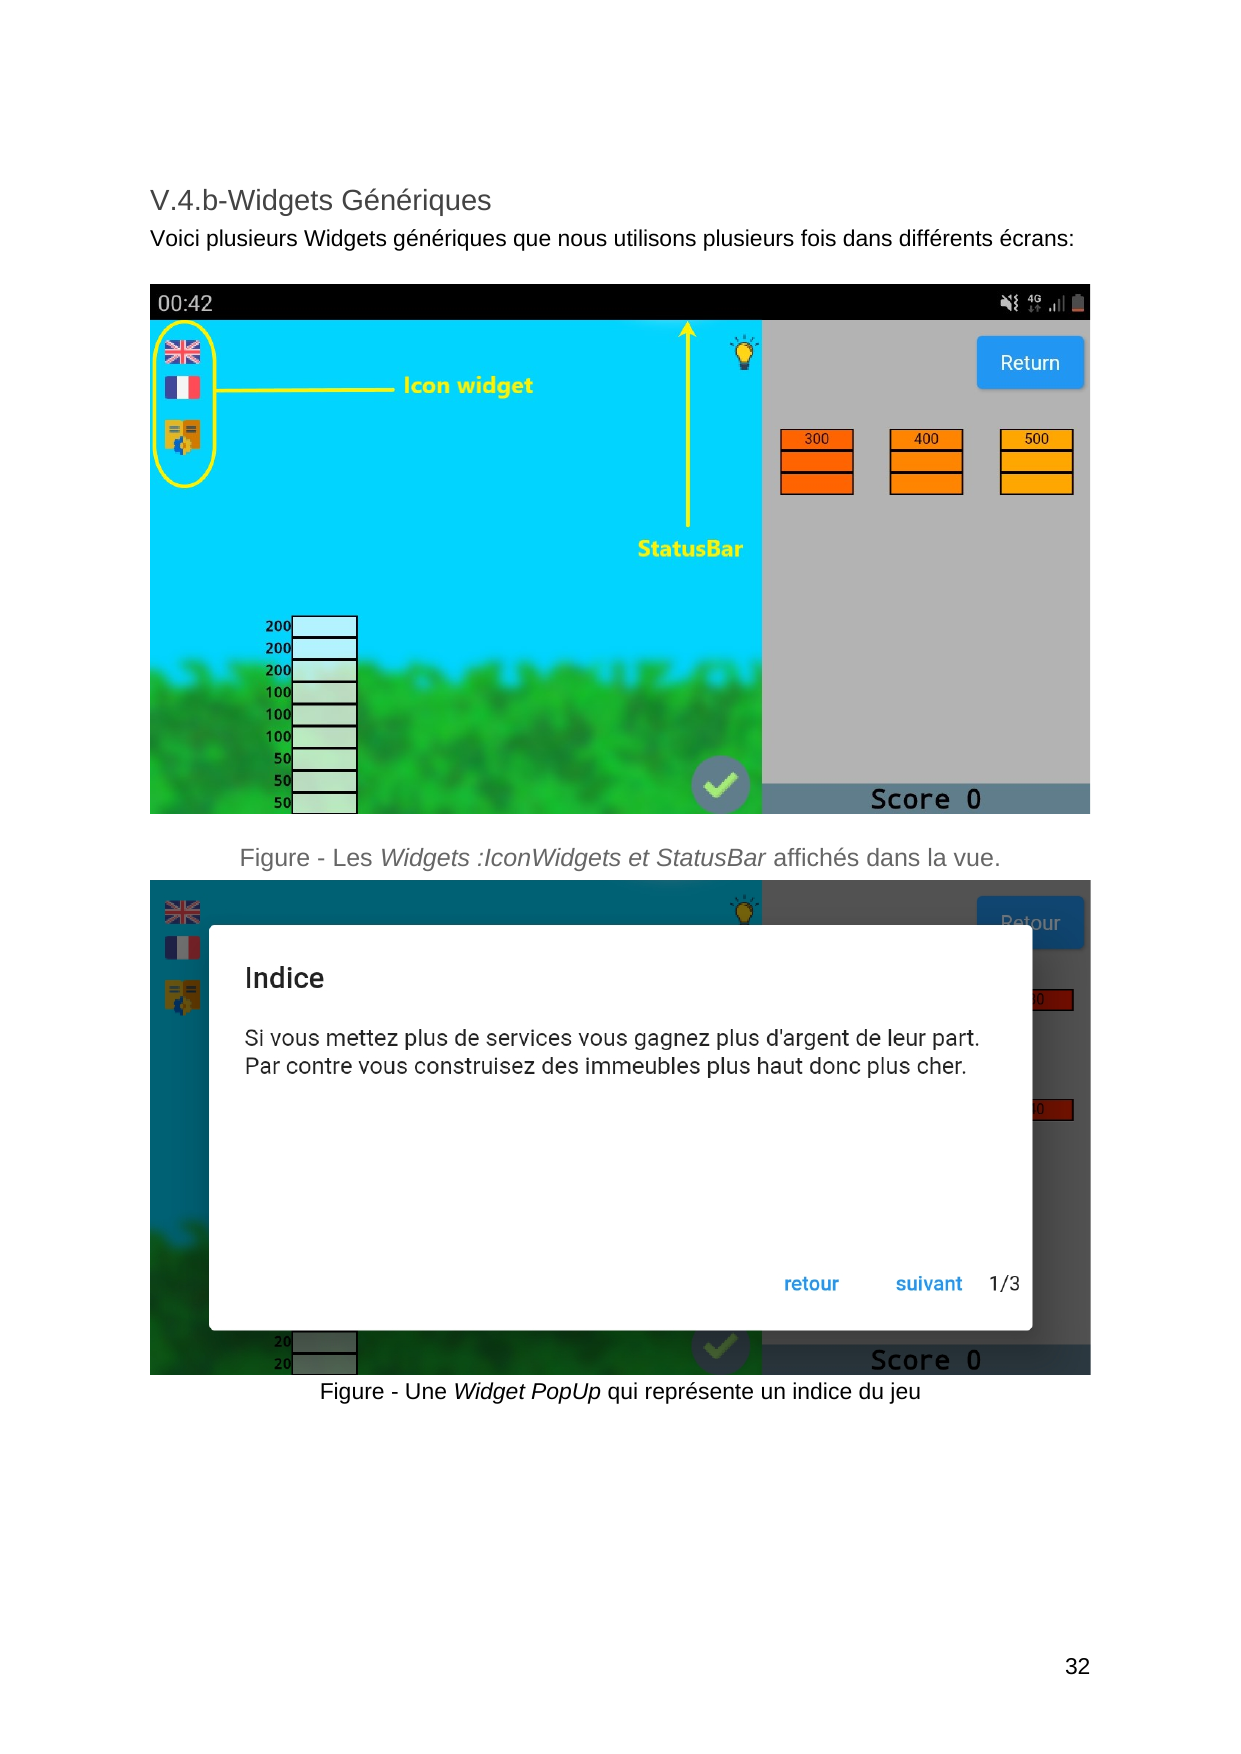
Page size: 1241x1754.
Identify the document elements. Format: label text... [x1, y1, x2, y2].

text Voici plusieurs Widgets génériques que nous utilisons plusieurs fois dans différents écrans: [150, 225, 1090, 252]
subtitle V.4.b-Widgets Génériques [150, 183, 1090, 217]
picture [150, 880, 1091, 1375]
picture [150, 284, 1091, 814]
text Figure - Une Widget PopUp qui représente un indice du jeu [150, 1378, 1090, 1404]
subtitle Figure - Les Widgets :IconWidgets et StatusBar affichés dans la vue. [150, 843, 1090, 872]
